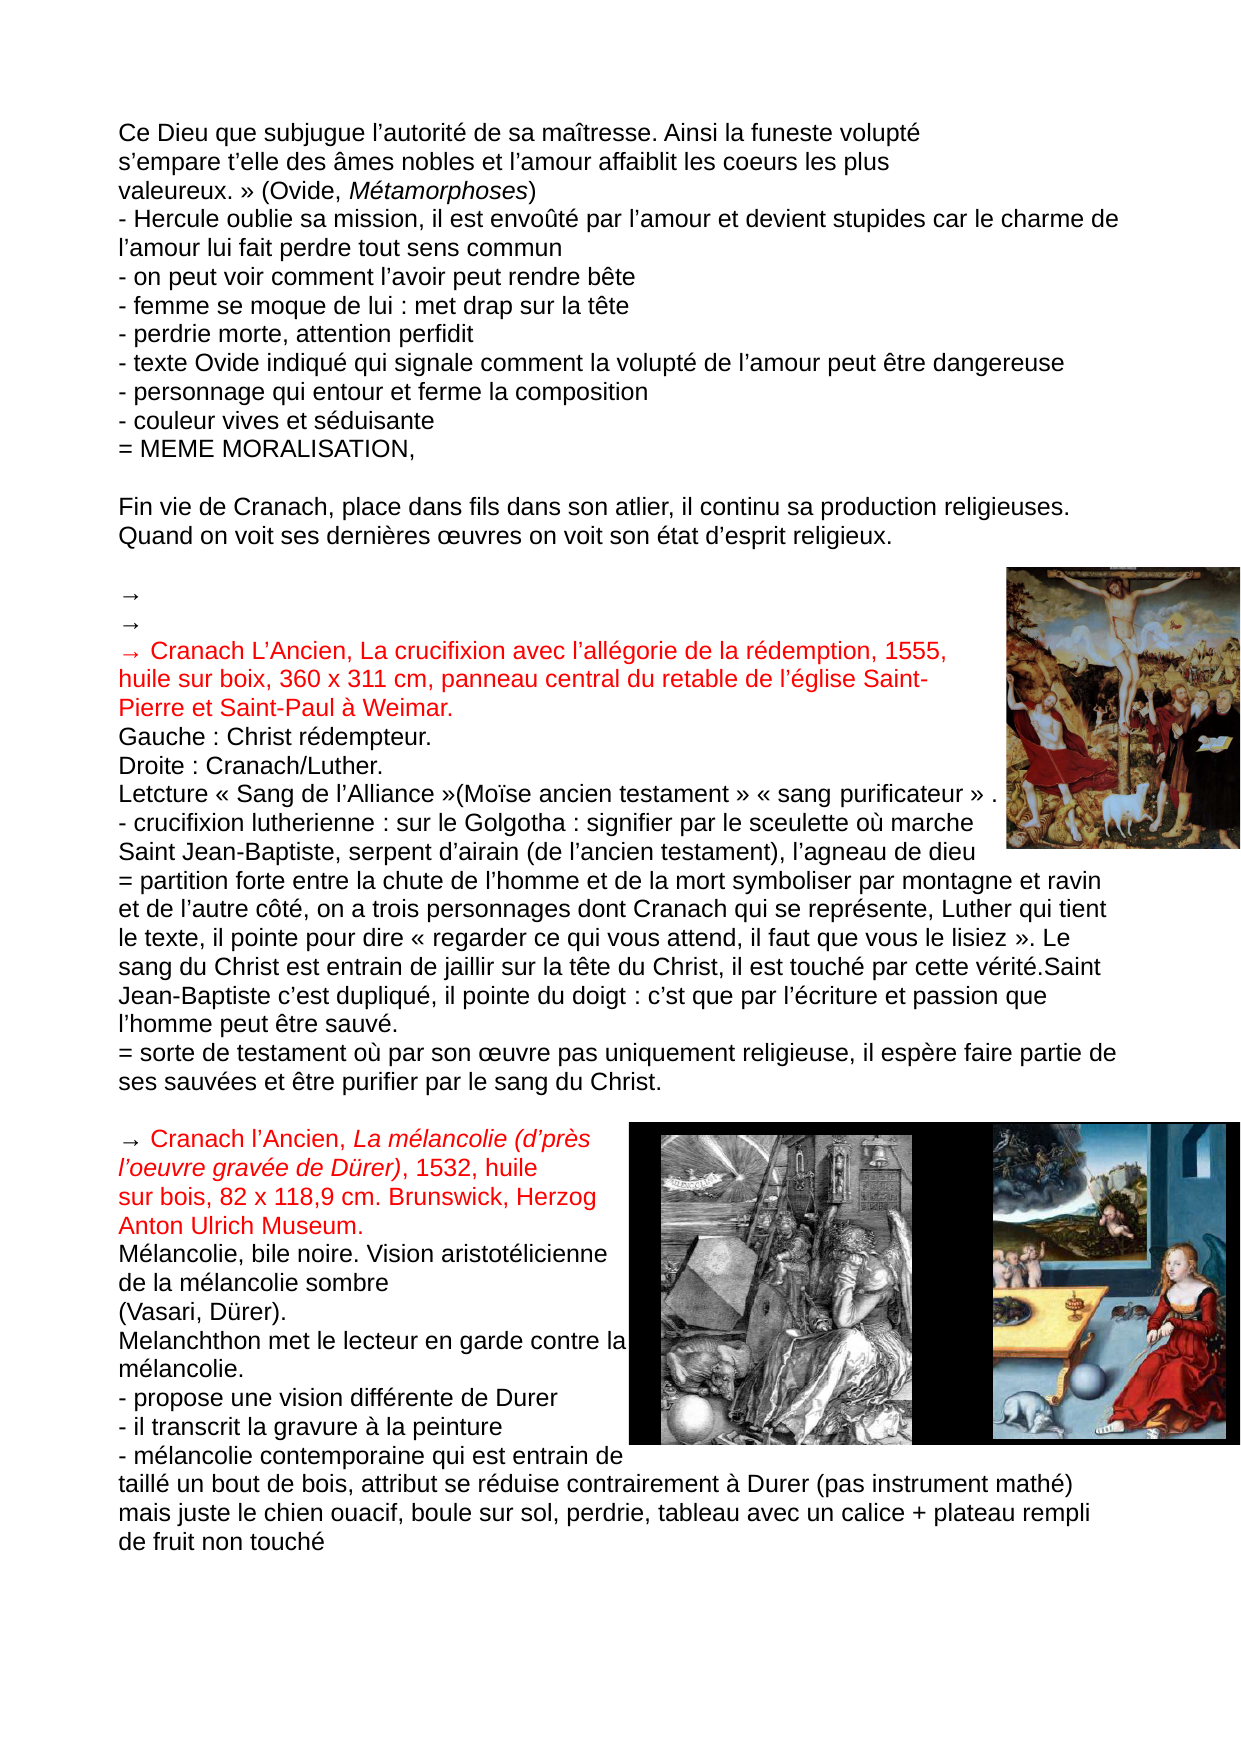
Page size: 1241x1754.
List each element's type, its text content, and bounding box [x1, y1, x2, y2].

text - Hercule oublie sa mission, il est envoûté par l’amour et devient stupides car le charme de l’amour lui fait perdre tout sens commun [118, 204, 1122, 262]
text Mélancolie, bile noire. Vision aristotélicienne de la mélancolie sombre [118, 1239, 628, 1297]
text valeureux. » (Ovide, Métamorphoses) [118, 176, 1122, 204]
text Pierre et Saint-Paul à Weimar. [118, 693, 1006, 722]
text - crucifixion lutherienne : sur le Golgotha : signifier par le sceulette où marche Saint Jean-Baptiste, serpent d’airain (de l’ancien testament), l’agneau de dieu [118, 808, 1122, 866]
text → Cranach L’Ancien, La crucifixion avec l’allégorie de la rédemption, 1555, [118, 636, 1006, 664]
text (Vasari, Dürer). [118, 1297, 628, 1326]
text - mélancolie contemporaine qui est entrain de taillé un bout de bois, attribut se réduise contrairement à Durer (pas instrument mathé) mais juste le chien ouacif, boule sur sol, perdrie, tableau avec un calice + plateau rempli de fruit non touché [118, 1441, 1122, 1556]
text - femme se moque de lui : met drap sur la tête [118, 291, 1122, 319]
text - perdrie morte, attention perfidit [118, 319, 1122, 348]
text - texte Ovide indiqué qui signale comment la volupté de l’amour peut être dangereuse [118, 348, 1122, 377]
text s’empare t’elle des âmes nobles et l’amour affaiblit les coeurs les plus [118, 147, 1122, 176]
text - on peut voir comment l’avoir peut rendre bête [118, 262, 1122, 291]
text - il transcrit la gravure à la peinture [118, 1412, 628, 1441]
text - couleur vives et séduisante [118, 406, 1122, 434]
text Melanchthon met le lecteur en garde contre la mélancolie. [118, 1326, 628, 1383]
text = partition forte entre la chute de l’homme et de la mort symboliser par montagne et ravin et de l’autre côté, on a trois personnages dont Cranach qui se représente, Luther qui tient le texte, il pointe pour dire « regarder ce qui vous attend, il faut que vous le lisiez ». Le sang du Christ est entrain de jaillir sur la tête du Christ, il est touché par cette vérité.Saint Jean-Baptiste c’est dupliqué, il pointe du doigt : c’st que par l’écriture et passion que l’homme peut être sauvé. [118, 866, 1122, 1038]
text sur bois, 82 x 118,9 cm. Brunswick, Herzog Anton Ulrich Museum. [118, 1182, 628, 1239]
text - personnage qui entour et ferme la composition [118, 377, 1122, 406]
text - propose une vision différente de Durer [118, 1383, 628, 1412]
text = MEME MORALISATION, [118, 434, 1122, 463]
text = sorte de testament où par son œuvre pas uniquement religieuse, il espère faire partie de ses sauvées et être purifier par le sang du Christ. [118, 1038, 1122, 1096]
text Droite : Cranach/Luther. [118, 751, 1006, 779]
text → Cranach l’Ancien, La mélancolie (d’près l’oeuvre gravée de Dürer), 1532, huile [118, 1124, 628, 1182]
picture [628, 1122, 1241, 1445]
text Fin vie de Cranach, place dans fils dans son atlier, il continu sa production religieuses. [118, 492, 1122, 521]
text Ce Dieu que subjugue l’autorité de sa maîtresse. Ainsi la funeste volupté [118, 118, 1122, 147]
text → [118, 607, 1006, 636]
picture [1006, 567, 1241, 849]
text Gauche : Christ rédempteur. [118, 722, 1006, 751]
text Letcture « Sang de l’Alliance »(Moïse ancien testament » « sang purificateur » . [118, 779, 1006, 808]
text Quand on voit ses dernières œuvres on voit son état d’esprit religieux. [118, 521, 1122, 549]
text huile sur boix, 360 x 311 cm, panneau central du retable de l’église Saint- [118, 664, 1006, 693]
text → [118, 578, 1006, 607]
